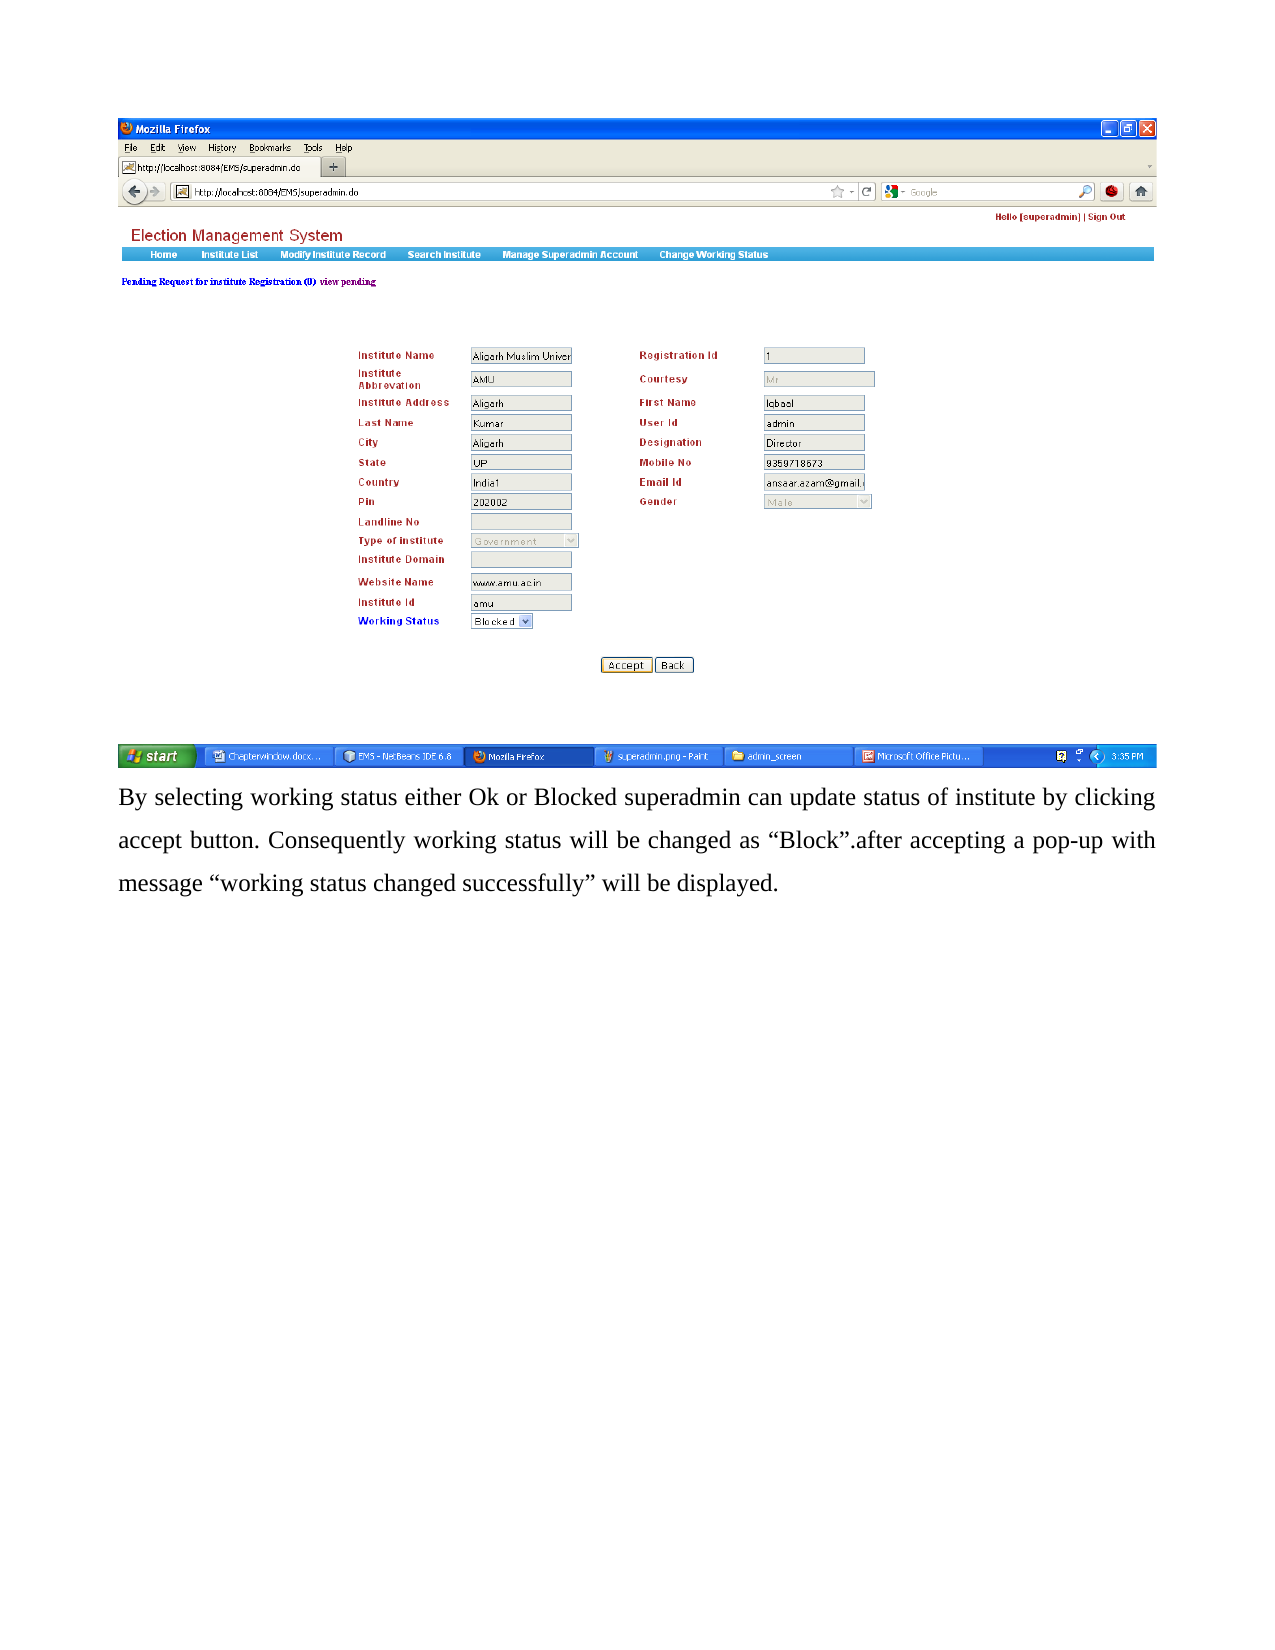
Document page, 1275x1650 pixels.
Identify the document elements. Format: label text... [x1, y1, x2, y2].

picture [118, 118, 1157, 768]
text By selecting working status either Ok or Blocked superadmin can update status of institute by clicking accept button. Consequently working status will be changed as “Block”.after accepting a pop-up with message “working status changed successfully” will be displayed. [118, 782, 1157, 897]
